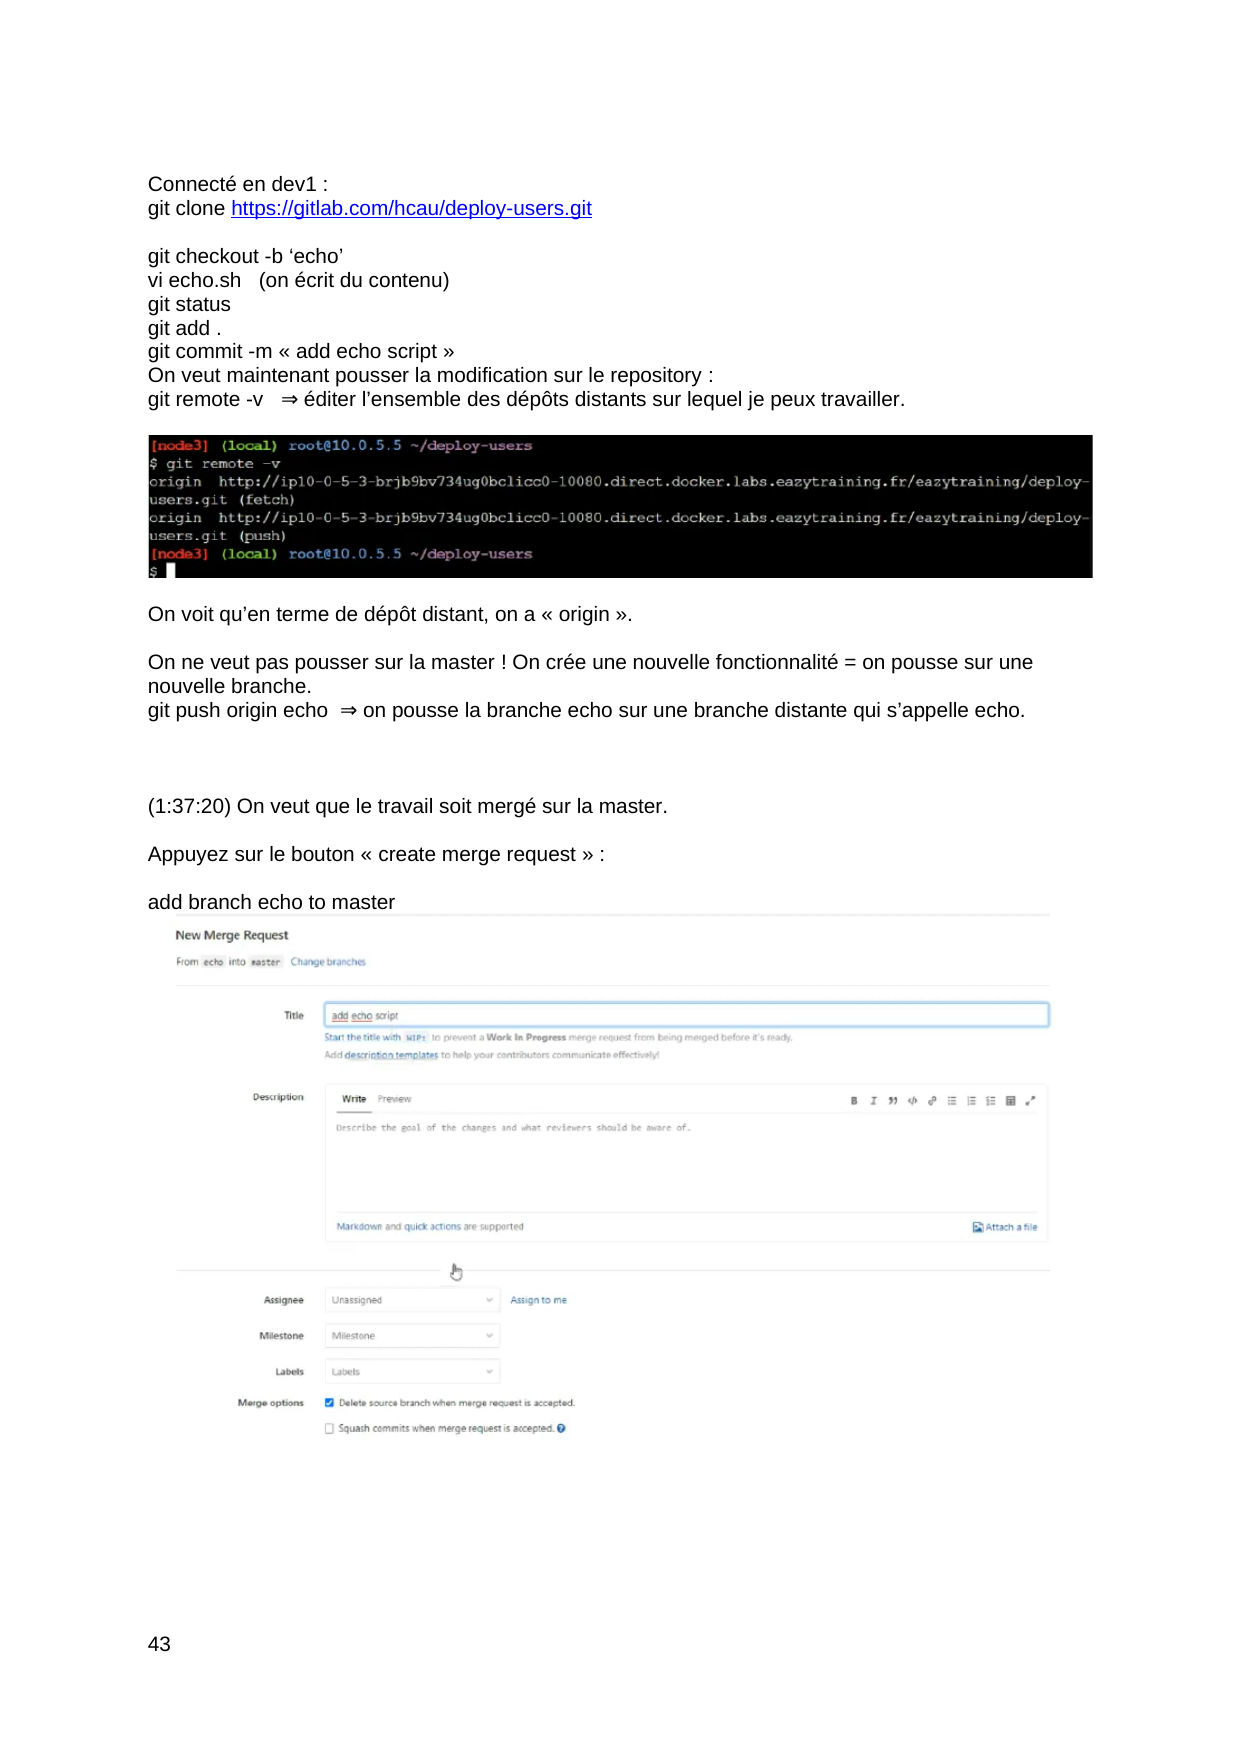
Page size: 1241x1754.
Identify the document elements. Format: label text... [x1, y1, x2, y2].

picture [147, 435, 1093, 578]
text On veut maintenant pousser la modification sur le repository : [148, 363, 1093, 387]
text git clone https://gitlab.com/hcau/deploy-users.git [148, 196, 1093, 219]
text On ne veut pas pousser sur la master ! On crée une nouvelle fonctionnalité = on pousse sur une nouvelle branche. [148, 650, 1093, 698]
text git remote -v ⇒ éditer l’ensemble des dépôts distants sur lequel je peux travailler. [148, 387, 1093, 411]
text On voit qu’en terme de dépôt distant, on a « origin ». [148, 602, 1093, 626]
text git push origin echo ⇒ on pousse la branche echo sur une branche distante qui s’appelle echo. [148, 698, 1093, 722]
text Appuyez sur le bouton « create merge request » : [148, 842, 1093, 866]
text git add . [148, 315, 1093, 339]
picture [147, 913, 1093, 1442]
text vi echo.sh (on écrit du contenu) [148, 267, 1093, 291]
text git status [148, 291, 1093, 315]
text git commit -m « add echo script » [148, 339, 1093, 363]
text add branch echo to master [148, 889, 1093, 913]
text Connecté en dev1 : [148, 172, 1093, 196]
text git checkout -b ‘echo’ [148, 243, 1093, 267]
text (1:37:20) On veut que le travail soit mergé sur la master. [148, 794, 1093, 818]
